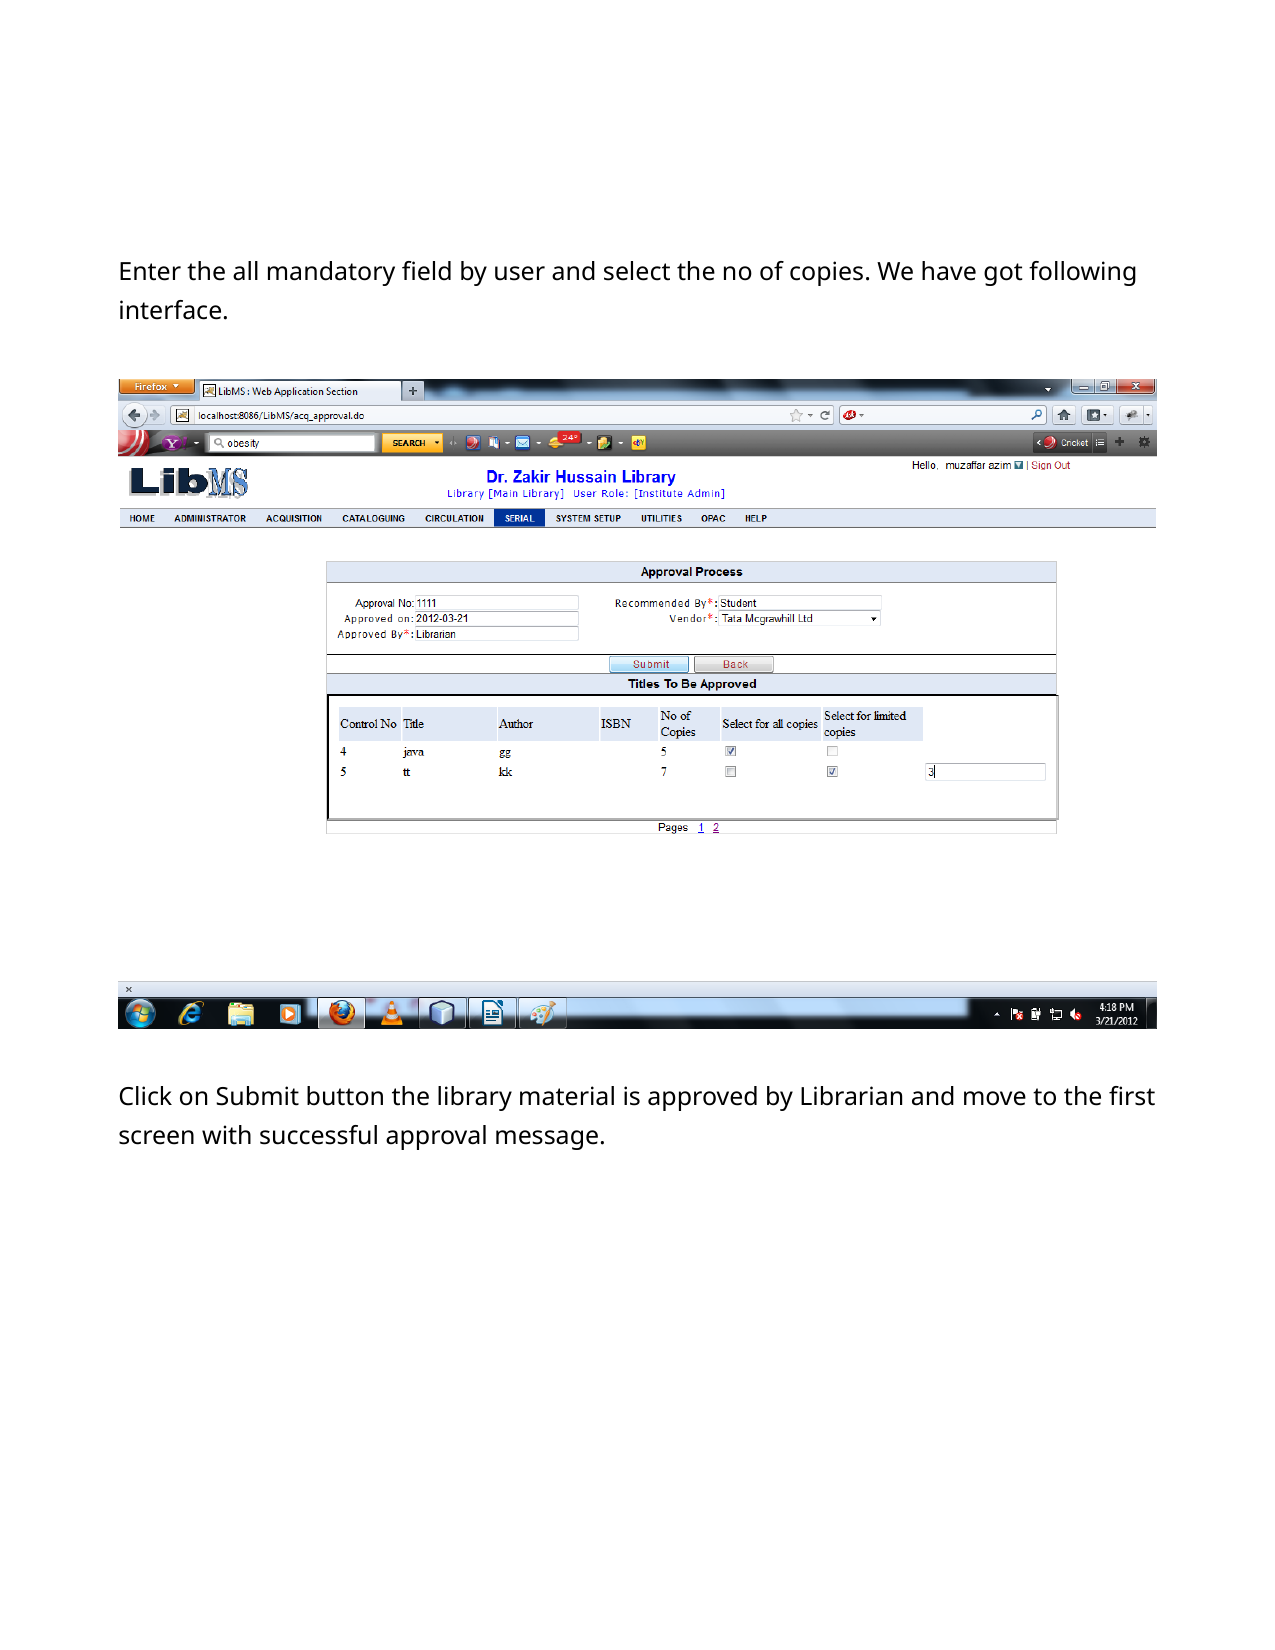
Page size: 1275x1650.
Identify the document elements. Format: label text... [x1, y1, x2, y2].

text Click on Submit button the library material is approved by Librarian and move to the first screen with successful approval message. [118, 1079, 1157, 1152]
picture [118, 379, 1157, 1029]
text Enter the all mandatory field by user and select the no of copies. We have got following interface. [118, 253, 1157, 326]
